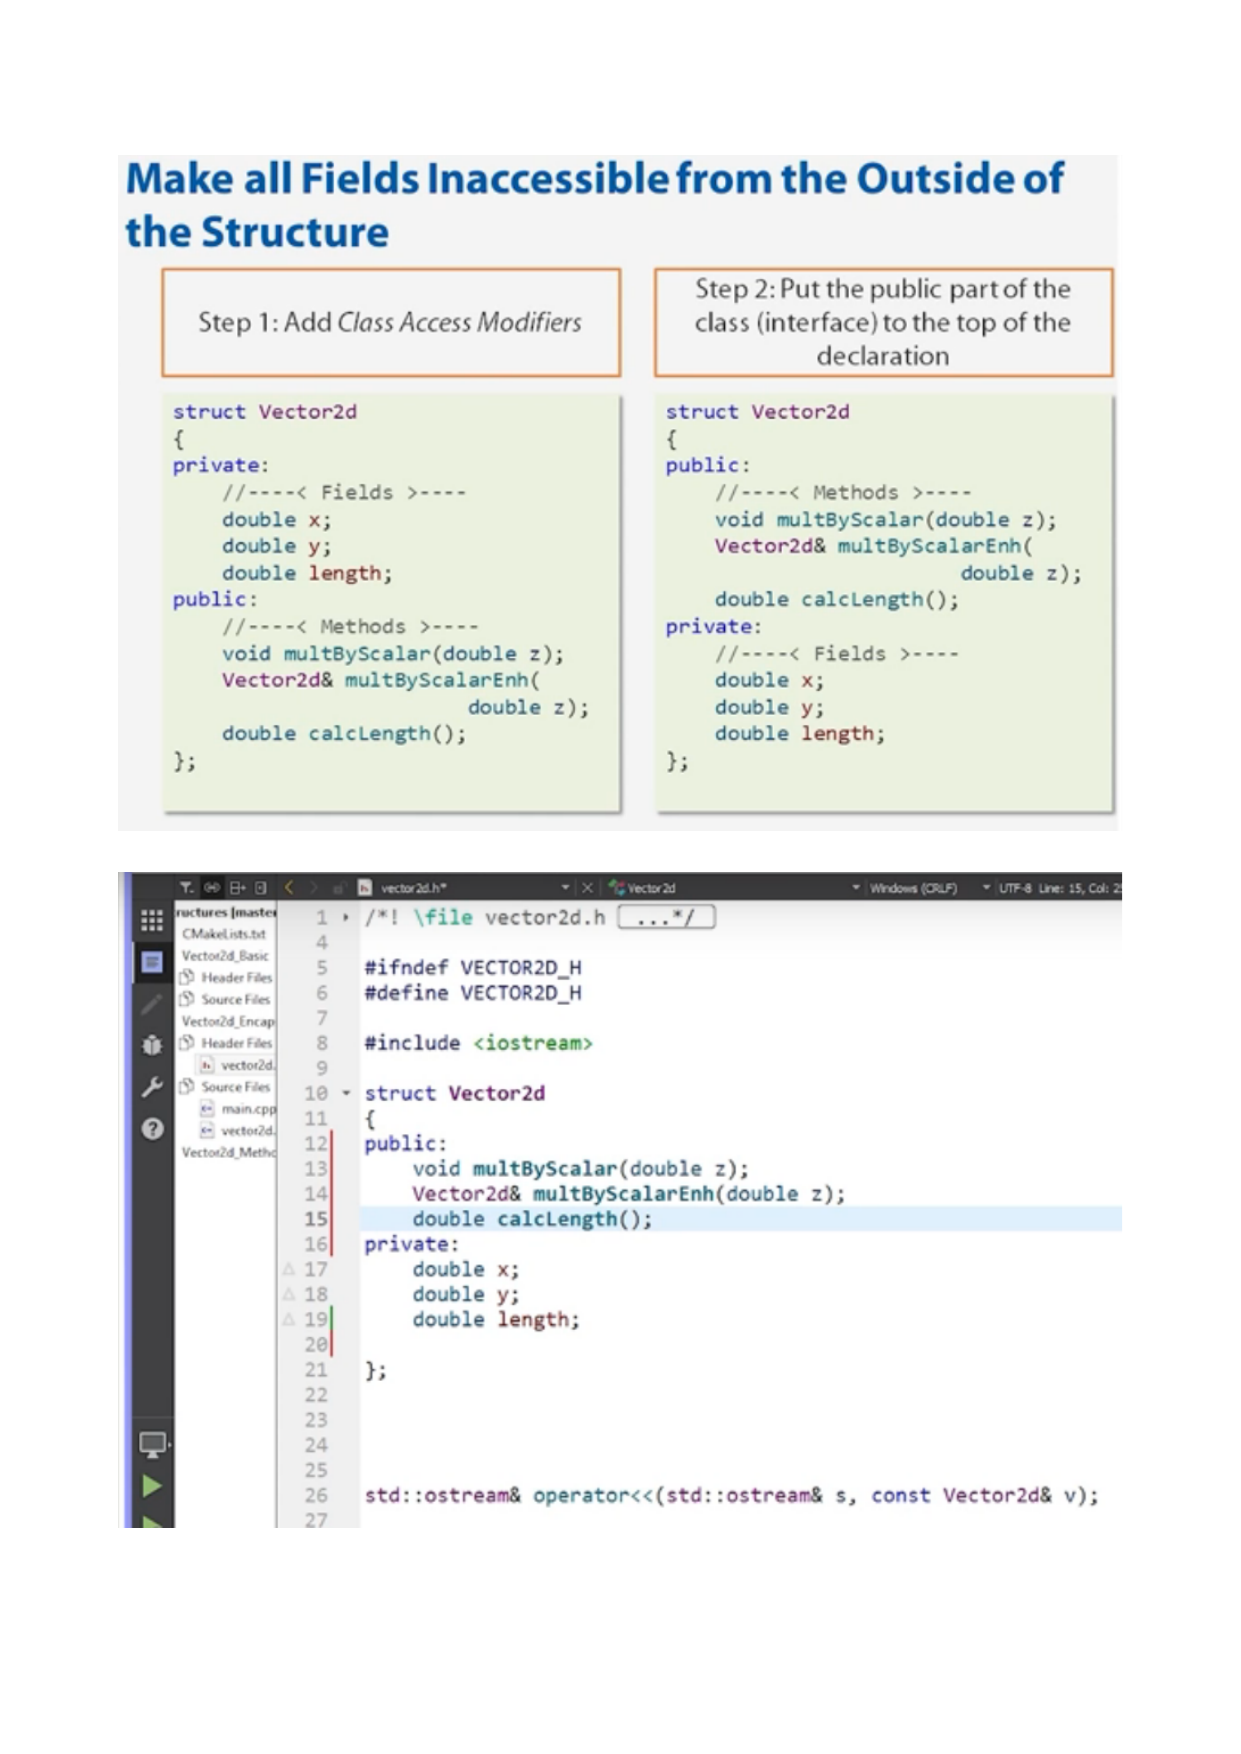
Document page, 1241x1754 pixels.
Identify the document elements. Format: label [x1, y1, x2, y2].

picture [118, 155, 1123, 831]
picture [118, 872, 1123, 1528]
